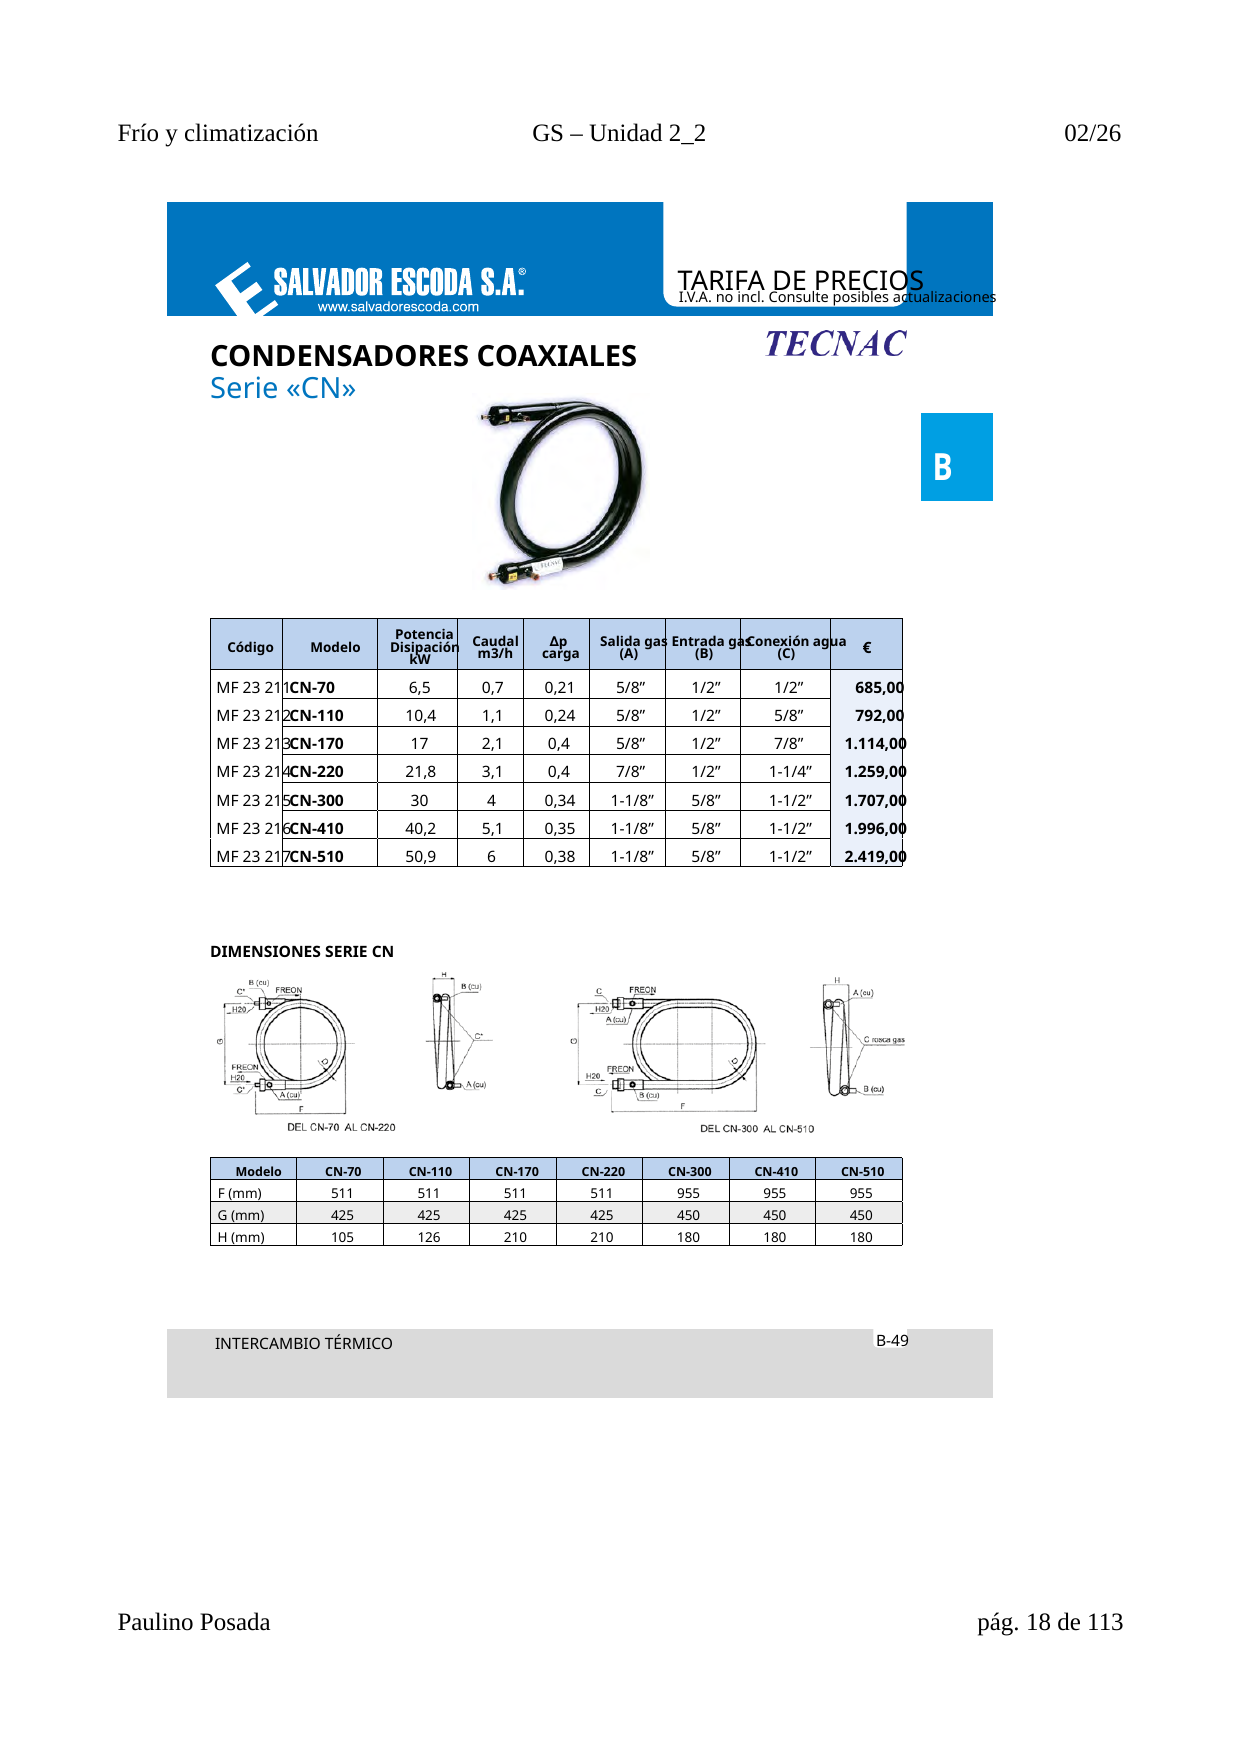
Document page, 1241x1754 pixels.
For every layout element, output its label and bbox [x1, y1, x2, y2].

picture [214, 968, 907, 1135]
picture [472, 393, 650, 590]
picture [765, 330, 907, 356]
